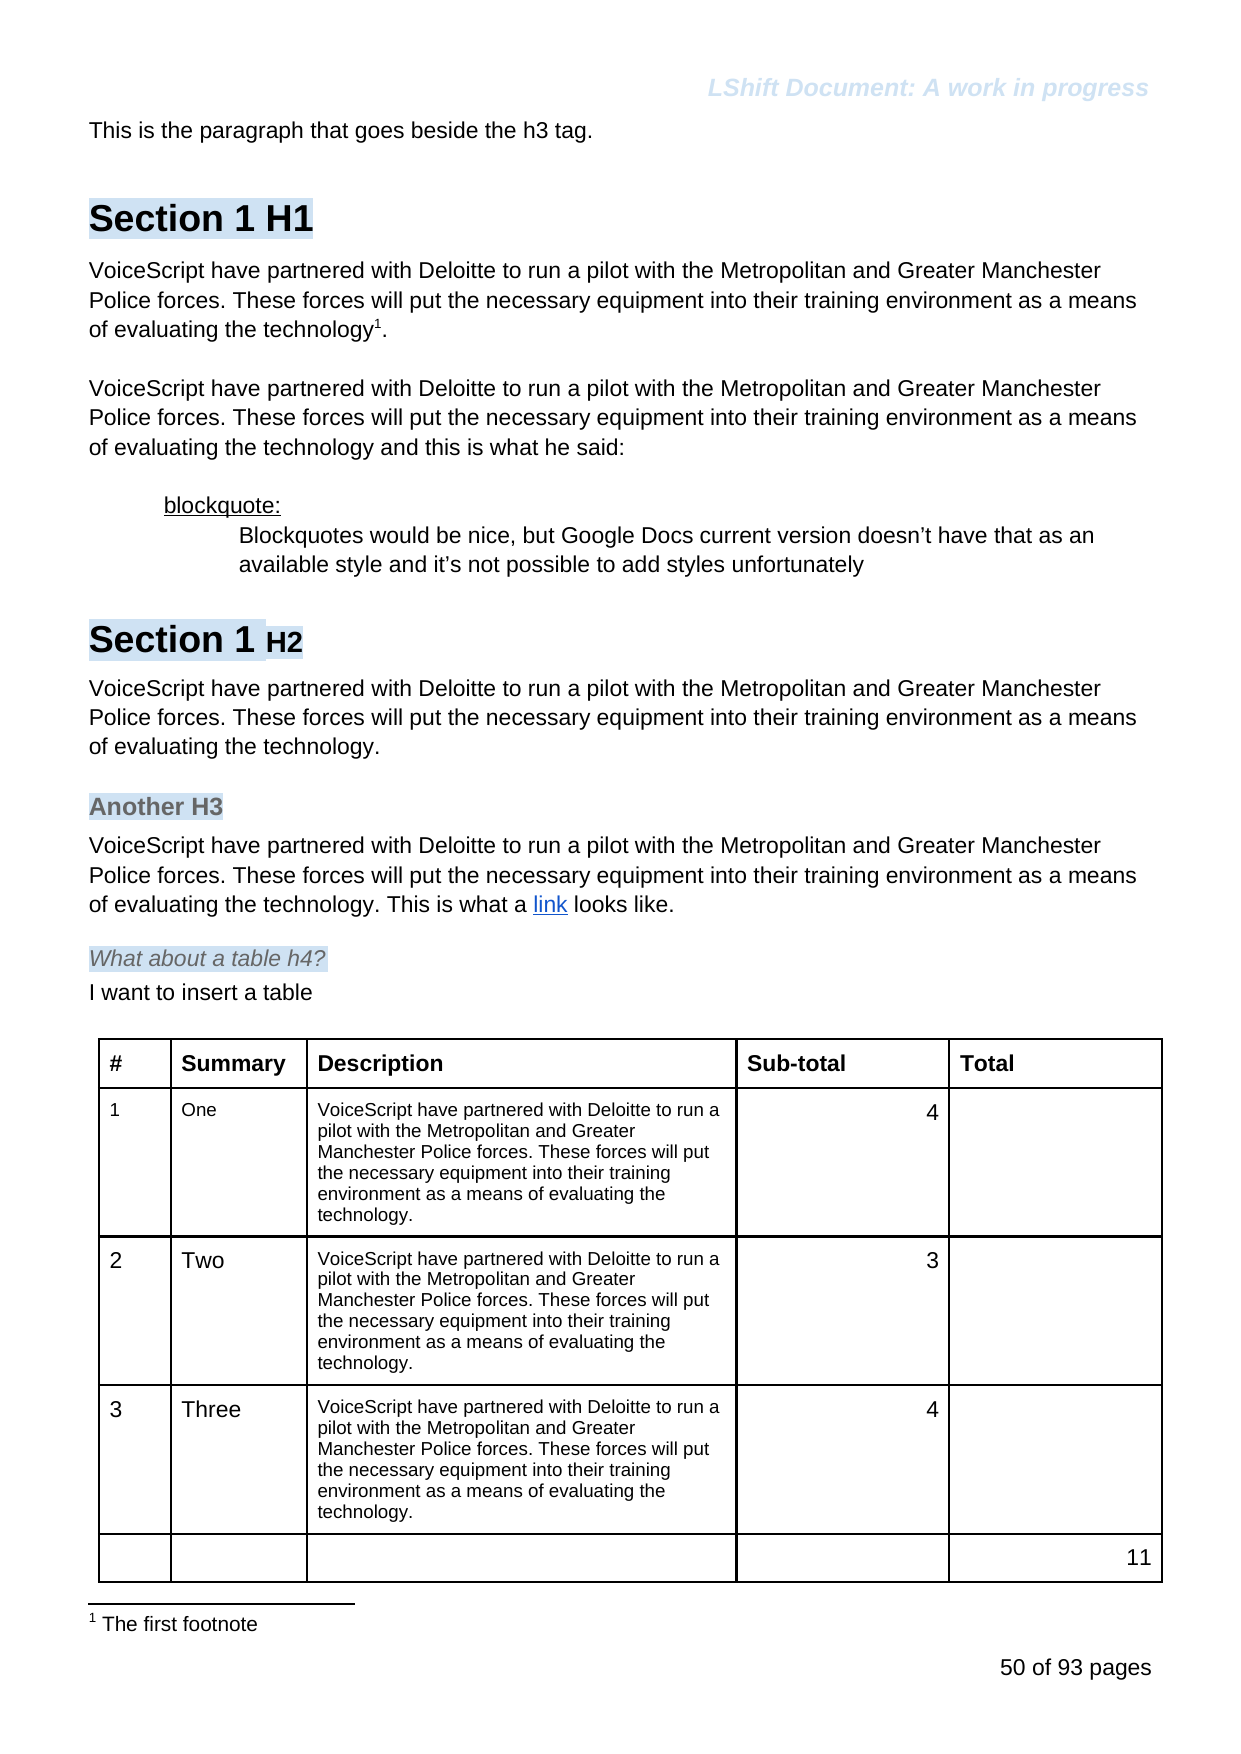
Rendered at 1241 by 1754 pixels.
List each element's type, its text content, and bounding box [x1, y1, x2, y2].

table_cell [100, 1535, 170, 1581]
table_cell [738, 1535, 948, 1581]
table_header Description [308, 1040, 735, 1087]
text blockquote: [163, 493, 1152, 519]
text The first footnote [88, 1610, 1152, 1636]
subtitle What about a table h4? [328, 946, 1152, 972]
text I want to insert a table [88, 979, 1152, 1005]
table_cell 4 [738, 1386, 948, 1532]
text Blockquotes would be nice, but Google Docs current version doesn’t have that as an available style and it’s not possible to add styles unfortunately [238, 522, 1152, 577]
table_cell [172, 1535, 306, 1581]
text VoiceScript have partnered with Deloitte to run a pilot with the Metropolitan and Greater Manchester Police forces. These forces will put the necessary equipment into their training environment as a means of evaluating the technology and this is what he said: [88, 376, 1152, 460]
table_cell Three [172, 1386, 306, 1532]
table_cell [308, 1535, 735, 1581]
subtitle Section 1 H1 [88, 197, 1152, 239]
table_header # [100, 1040, 170, 1087]
table_cell 2 [100, 1238, 170, 1384]
table_cell VoiceScript have partnered with Deloitte to run a pilot with the Metropolitan and Greater Manchester Police forces. These forces will put the necessary equipment into their training environment as a means of evaluating the technology. [308, 1089, 735, 1235]
text VoiceScript have partnered with Deloitte to run a pilot with the Metropolitan and Greater Manchester Police forces. These forces will put the necessary equipment into their training environment as a means of evaluating the technology. [88, 258, 1152, 342]
table_cell 3 [738, 1238, 948, 1384]
table_header Sub-total [738, 1040, 948, 1087]
text VoiceScript have partnered with Deloitte to run a pilot with the Metropolitan and Greater Manchester Police forces. These forces will put the necessary equipment into their training environment as a means of evaluating the technology. [88, 675, 1152, 759]
text This is the paragraph that goes beside the h3 tag. [88, 118, 1152, 144]
table_cell 4 [738, 1089, 948, 1235]
table_header Total [950, 1040, 1161, 1087]
subtitle Section 1 H2 [266, 619, 1152, 661]
table_cell VoiceScript have partnered with Deloitte to run a pilot with the Metropolitan and Greater Manchester Police forces. These forces will put the necessary equipment into their training environment as a means of evaluating the technology. [308, 1386, 735, 1532]
table_cell [950, 1089, 1161, 1235]
table_cell [950, 1238, 1161, 1384]
table_cell Two [172, 1238, 306, 1384]
text VoiceScript have partnered with Deloitte to run a pilot with the Metropolitan and Greater Manchester Police forces. These forces will put the necessary equipment into their training environment as a means of evaluating the technology. This is what a link looks like. [88, 833, 1152, 917]
table_header Summary [172, 1040, 306, 1087]
table_cell 3 [100, 1386, 170, 1532]
table_cell One [172, 1089, 306, 1235]
subtitle Another H3 [88, 792, 1152, 820]
table_cell VoiceScript have partnered with Deloitte to run a pilot with the Metropolitan and Greater Manchester Police forces. These forces will put the necessary equipment into their training environment as a means of evaluating the technology. [308, 1238, 735, 1384]
table_cell 11 [950, 1535, 1161, 1581]
table_cell 1 [100, 1089, 170, 1235]
table_cell [950, 1386, 1161, 1532]
